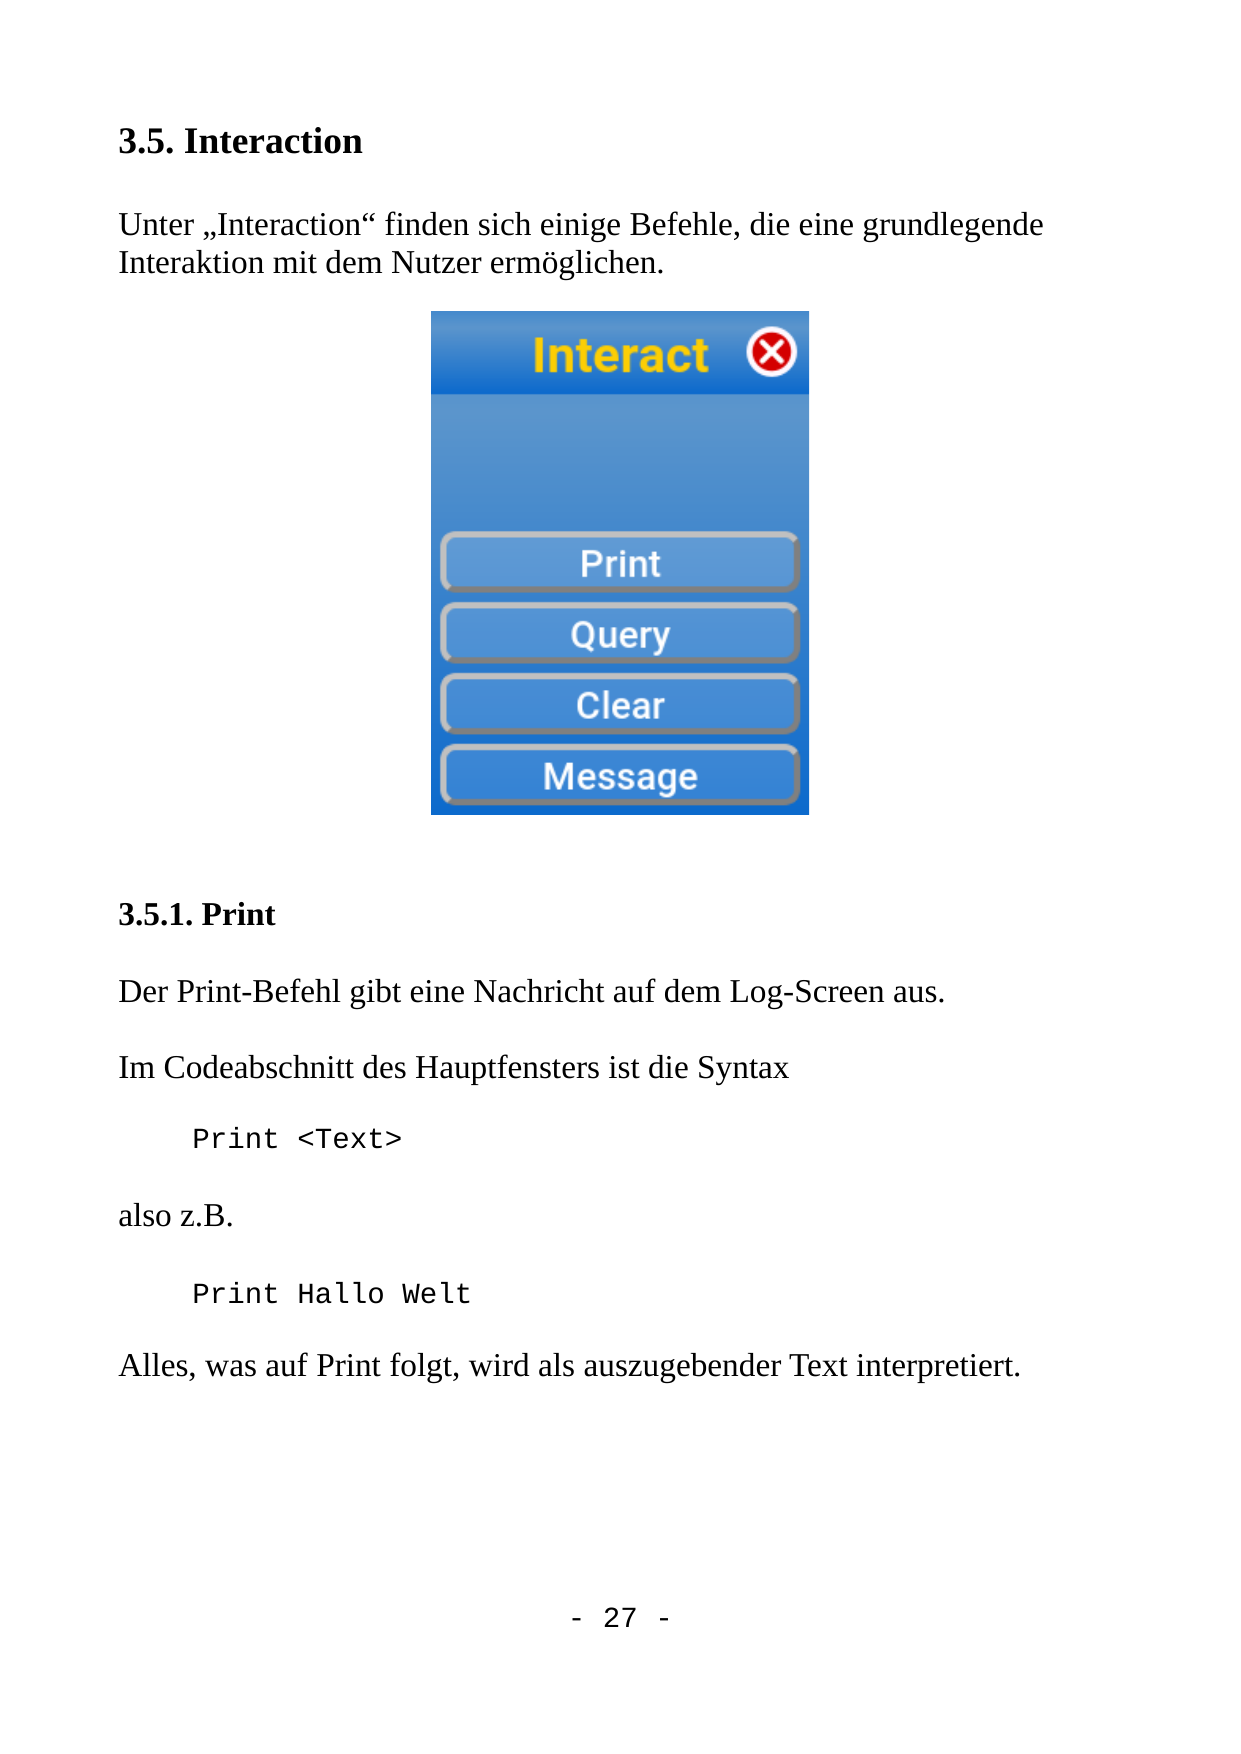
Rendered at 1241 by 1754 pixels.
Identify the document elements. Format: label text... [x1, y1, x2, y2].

text Der Print-Befehl gibt eine Nachricht auf dem Log-Screen aus. [118, 971, 1122, 1009]
picture [431, 311, 810, 815]
text also z.B. [118, 1196, 1122, 1234]
text Print Hallo Welt [118, 1272, 1122, 1312]
text 3.5. Interaction [118, 118, 1122, 161]
text Im Codeabschnitt des Hauptfensters ist die Syntax [118, 1048, 1122, 1086]
text 3.5.1. Print [118, 894, 1122, 933]
text Print <Text> [118, 1124, 1122, 1157]
text Alles, was auf Print folgt, wird als auszugebender Text interpretiert. [118, 1345, 1122, 1384]
text Unter „Interaction“ finden sich einige Befehle, die eine grundlegende Interaktion mit dem Nutzer ermöglichen. [118, 204, 1122, 281]
